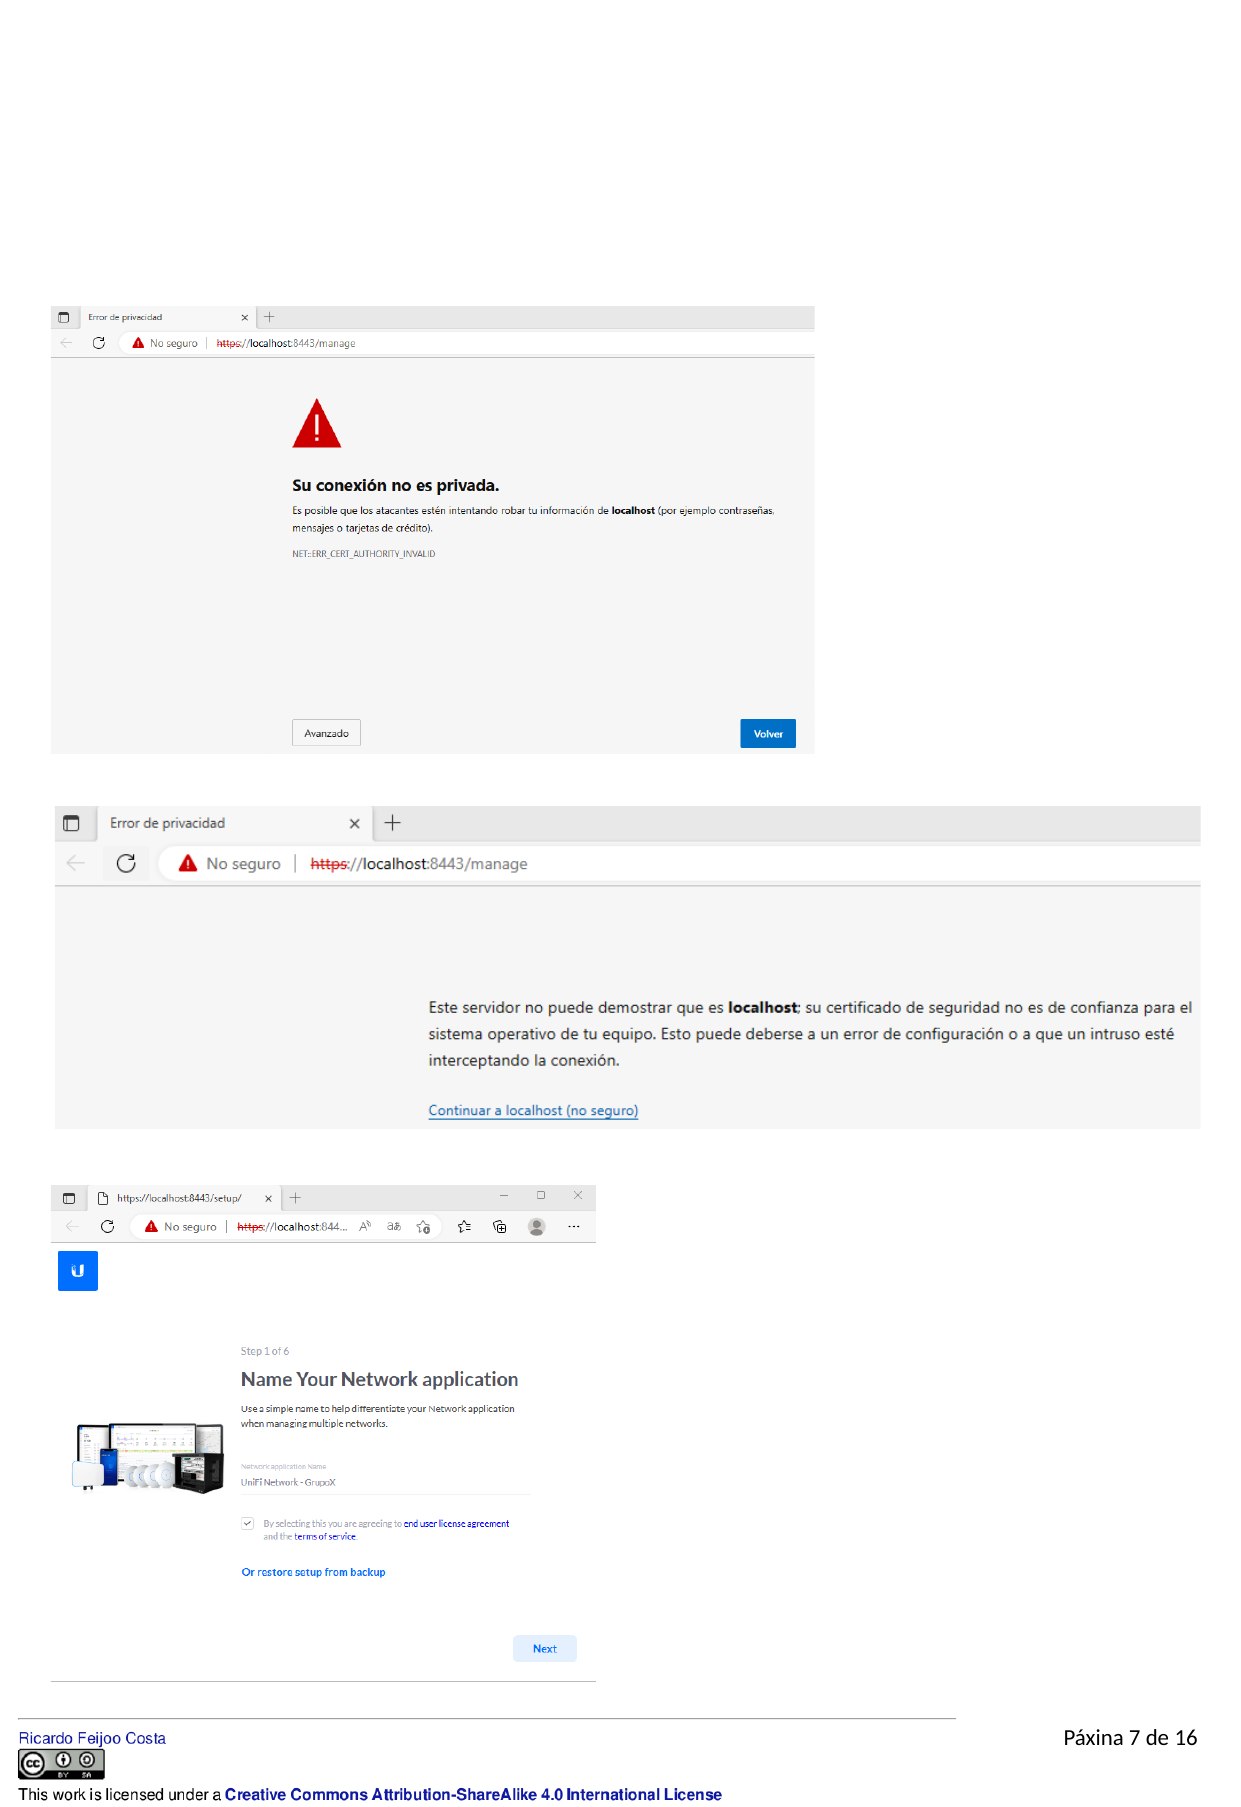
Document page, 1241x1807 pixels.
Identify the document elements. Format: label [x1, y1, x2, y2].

picture [50, 1185, 596, 1682]
picture [8, 1713, 957, 1805]
picture [54, 806, 1201, 1129]
picture [50, 306, 815, 754]
